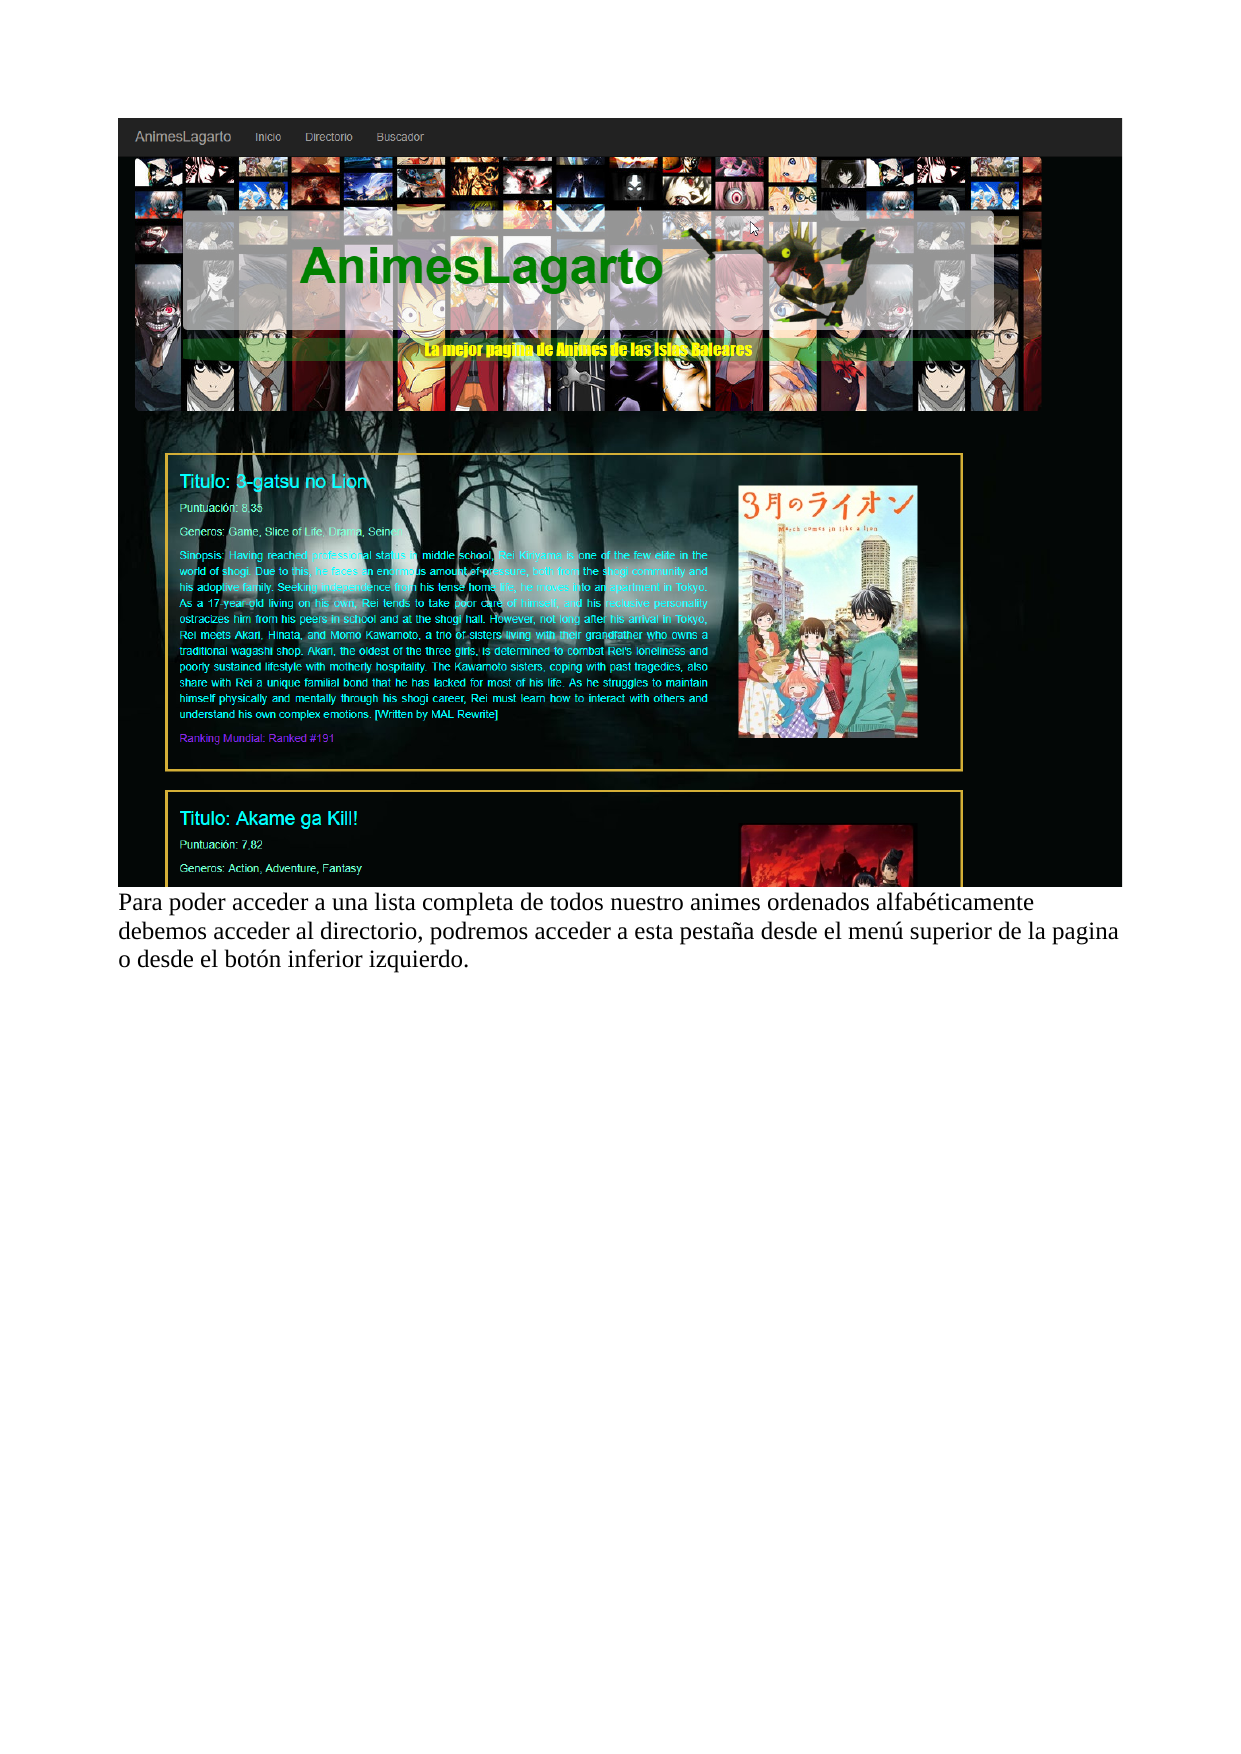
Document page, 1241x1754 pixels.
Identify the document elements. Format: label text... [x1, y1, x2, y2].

picture [118, 118, 1123, 887]
text Para poder acceder a una lista completa de todos nuestro animes ordenados alfabéticamente debemos acceder al directorio, podremos acceder a esta pestaña desde el menú superior de la pagina o desde el botón inferior izquierdo. [118, 887, 1122, 973]
